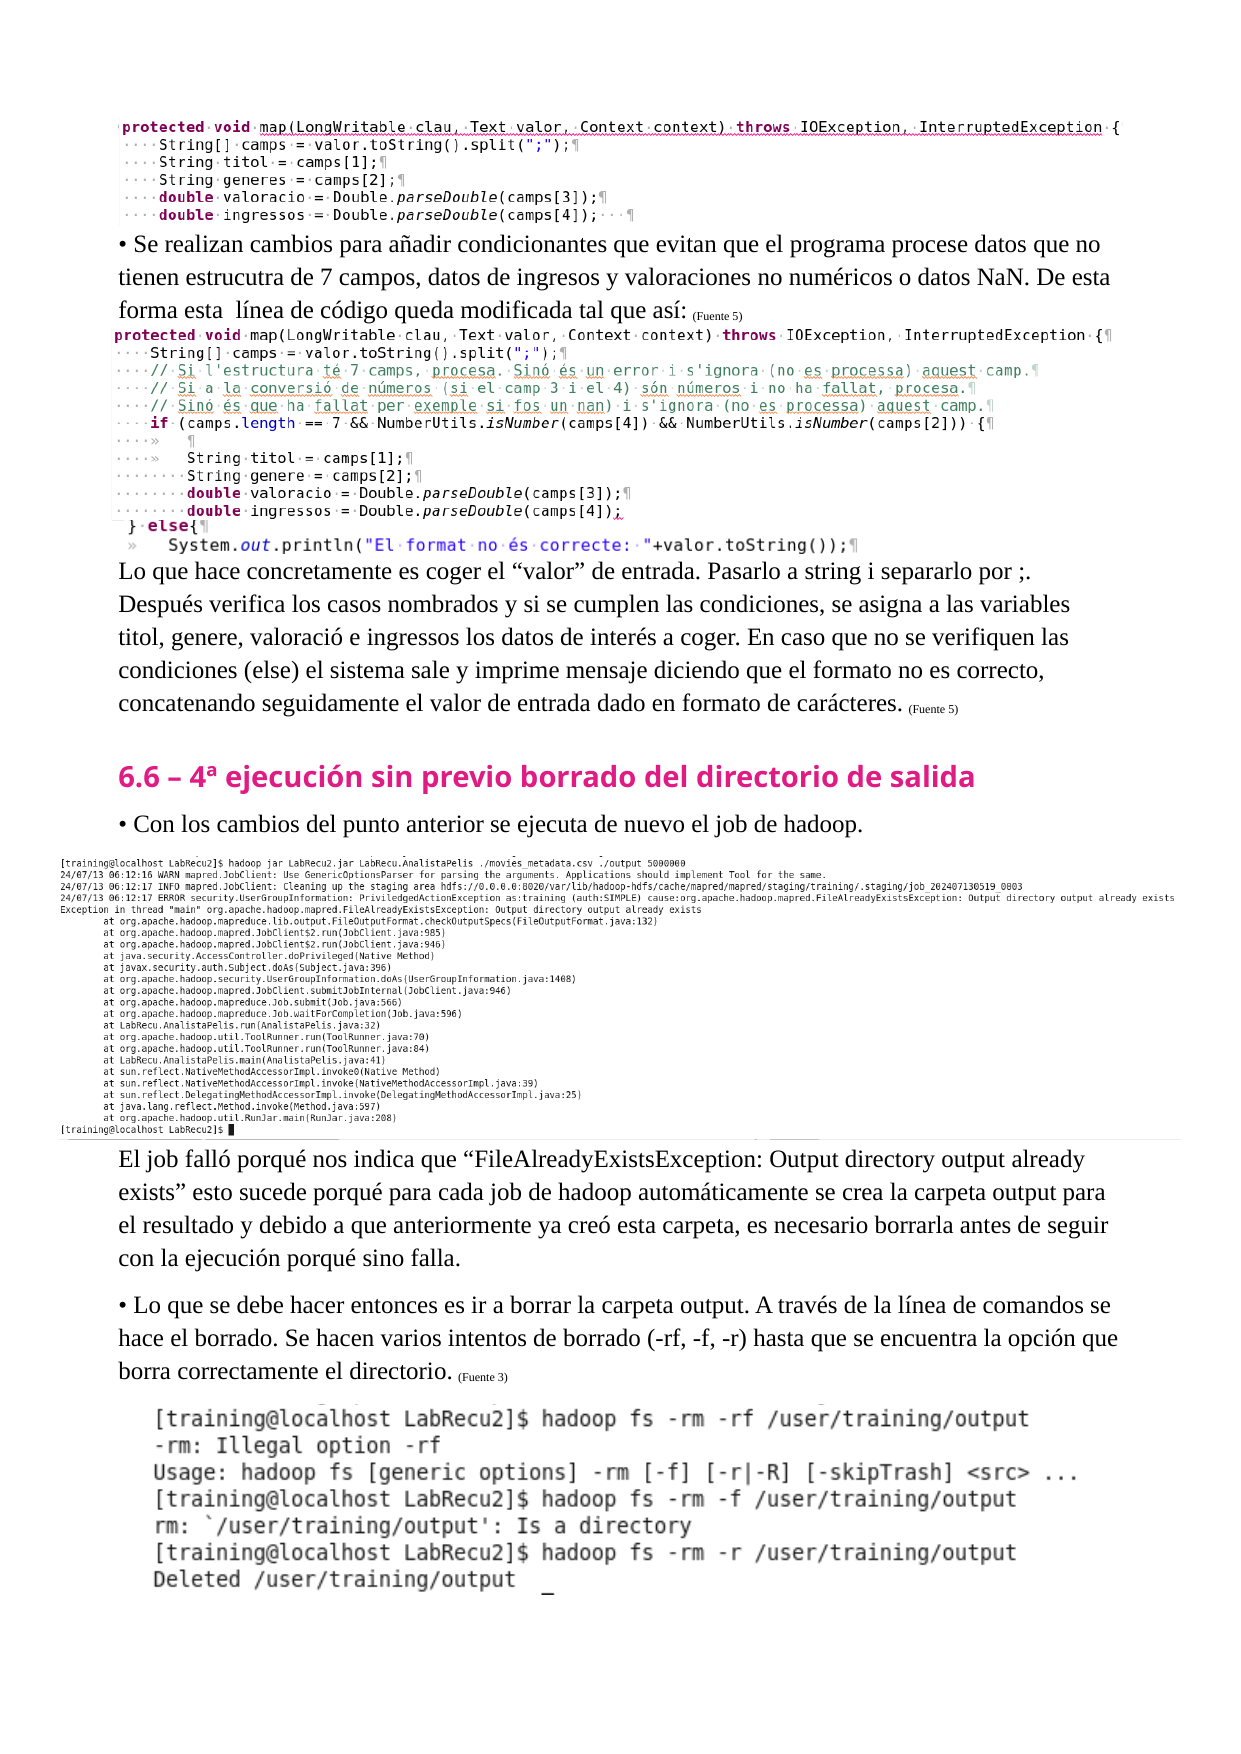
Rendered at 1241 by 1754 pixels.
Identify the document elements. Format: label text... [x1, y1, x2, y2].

picture [118, 118, 1123, 226]
picture [111, 327, 1129, 556]
text El job falló porqué nos indica que “FileAlreadyExistsException: Output directory output already exists” esto sucede porqué para cada job de hadoop automáticamente se crea la carpeta output para el resultado y debido a que anteriormente ya creó esta carpeta, es necesario borrarla antes de seguir con la ejecución porqué sino falla. [118, 1140, 1122, 1272]
text Lo que hace concretamente es coger el “valor” de entrada. Pasarlo a string i separarlo por ;. Después verifica los casos nombrados y si se cumplen las condiciones, se asigna a las variables titol, genere, valoració e ingressos los datos de interés a coger. En caso que no se verifiquen las condiciones (else) el sistema sale y imprime mensaje diciendo que el formato no es correcto, concatenando seguidamente el valor de entrada dado en formato de carácteres. (Fuente 5) [118, 521, 1122, 717]
text • Se realizan cambios para añadir condicionantes que evitan que el programa procese datos que no tienen estrucutra de 7 campos, datos de ingresos y valoraciones no numéricos o datos NaN. De esta forma esta línea de código queda modificada tal que así: (Fuente 5) [118, 226, 1122, 324]
text • Lo que se debe hacer entonces es ir a borrar la carpeta output. A través de la línea de comandos se hace el borrado. Se hacen varios intentos de borrado (-rf, -f, -r) hasta que se encuentra la opción que borra correctamente el directorio. (Fuente 3) [118, 1290, 1122, 1385]
picture [152, 1404, 1088, 1595]
text • Con los cambios del punto anterior se ejecuta de nuevo el job de hadoop. [118, 809, 1122, 837]
subtitle 6.6 – 4ª ejecución sin previo borrado del directorio de salida [118, 757, 1122, 796]
picture [59, 856, 1182, 1140]
